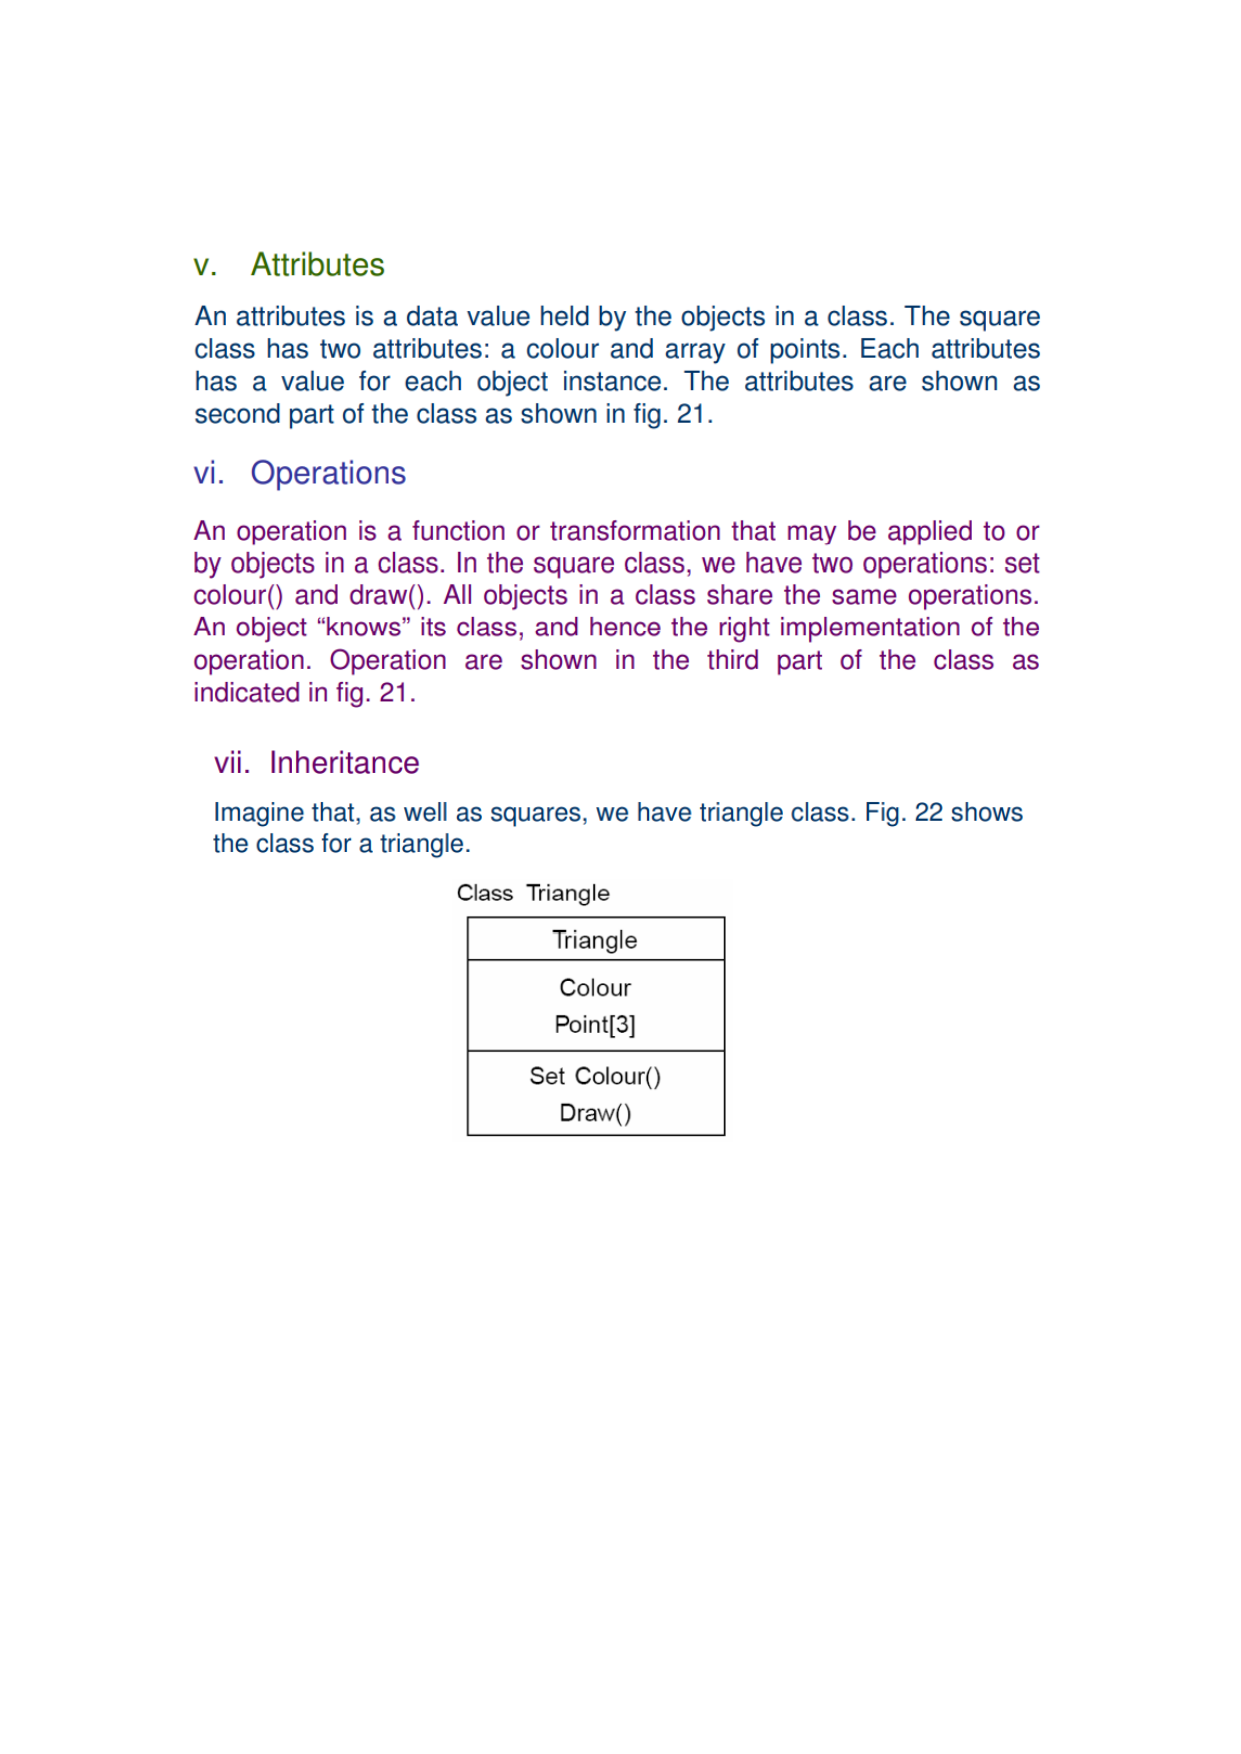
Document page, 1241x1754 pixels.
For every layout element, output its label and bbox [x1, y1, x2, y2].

picture [211, 749, 1029, 1163]
picture [188, 233, 1052, 721]
